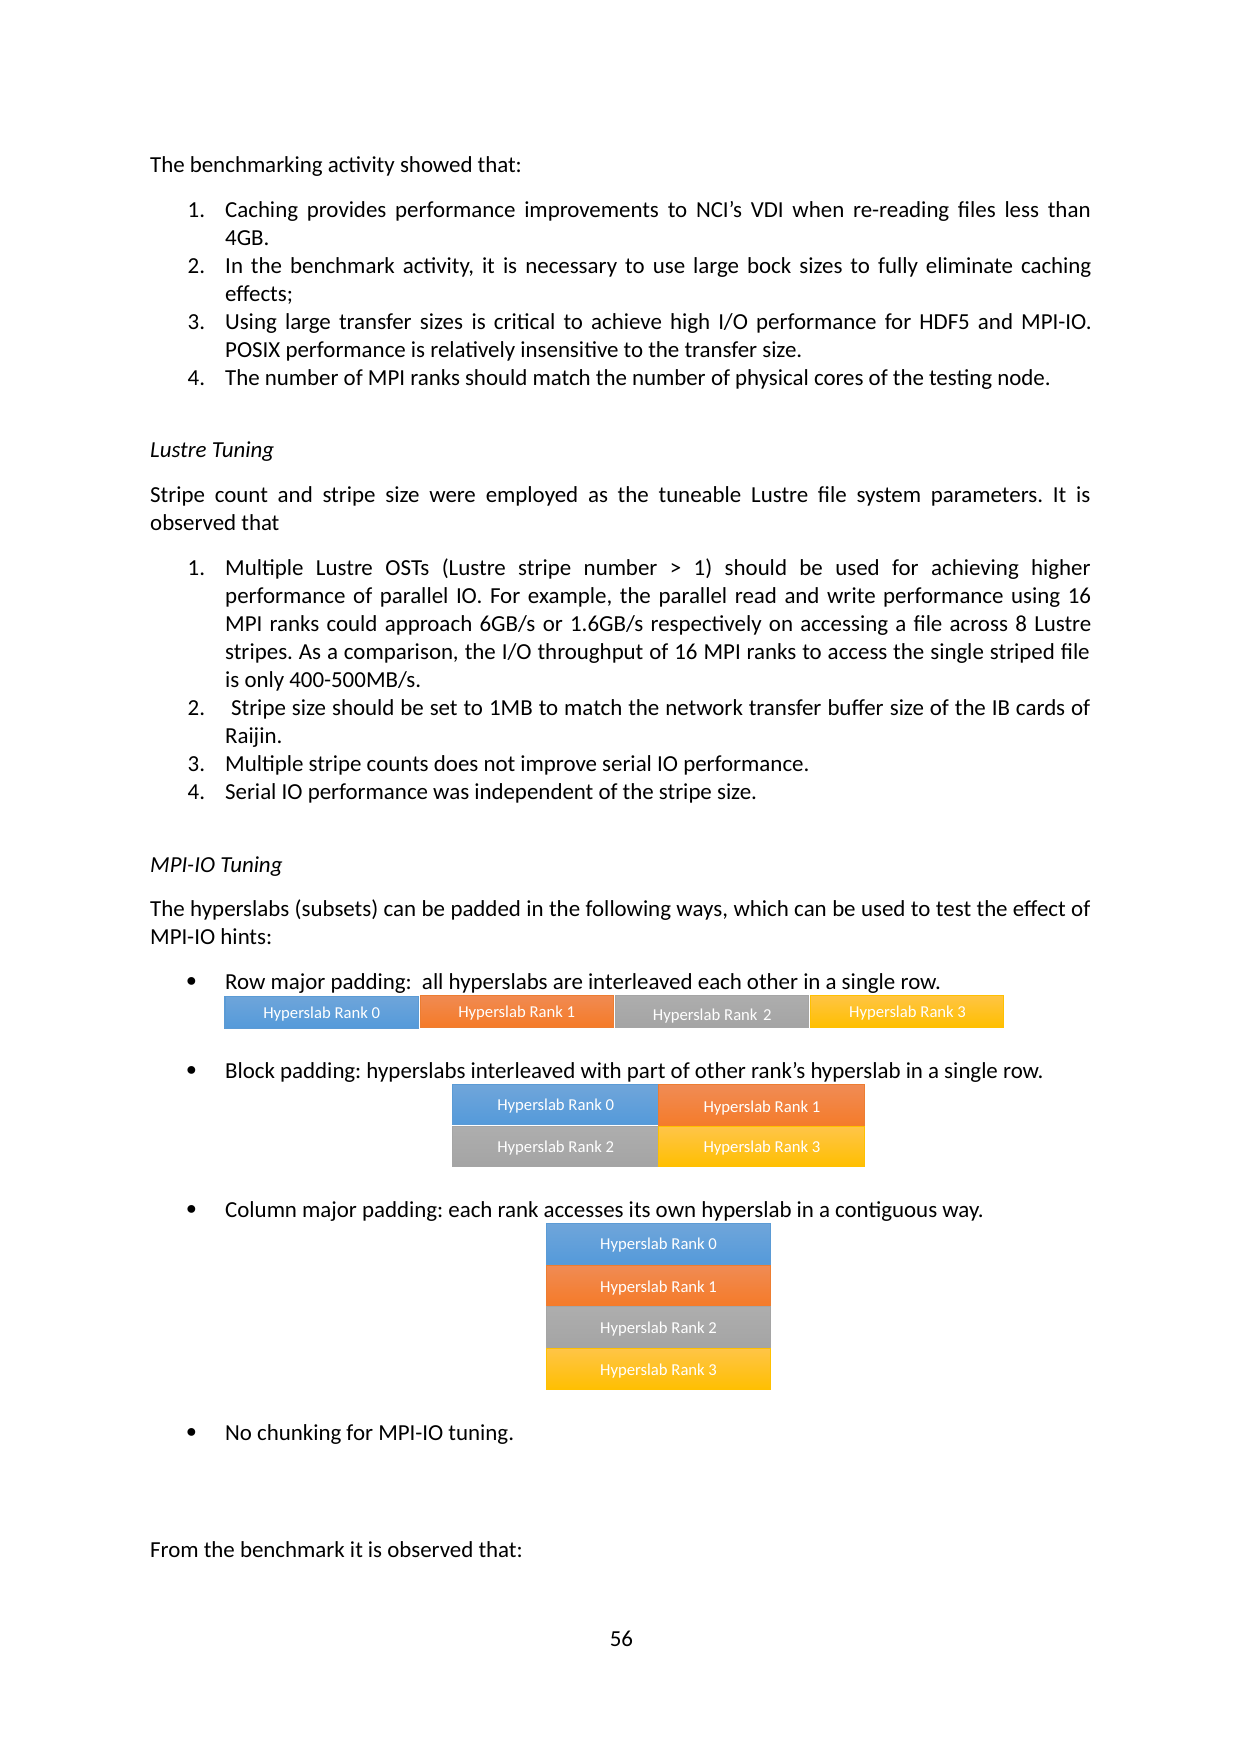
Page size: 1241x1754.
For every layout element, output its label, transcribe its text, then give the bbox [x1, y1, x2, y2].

text From the benchmark it is observed that: [150, 1535, 1092, 1563]
list Using large transfer sizes is critical to achieve high I/O performance for HDF5 and MPI-IO. POSIX performance is relatively insensitive to the transfer size. [187, 307, 1092, 363]
text Stripe count and stripe size were employed as the tuneable Lustre file system parameters. It is observed that [150, 480, 1092, 536]
list No chunking for MPI-IO tuning. [187, 1418, 1092, 1446]
list The number of MPI ranks should match the number of physical cores of the testing node. [187, 363, 1092, 391]
text MPI-IO Tuning [150, 850, 1092, 878]
list Block padding: hyperslabs interleaved with part of other rank’s hyperslab in a single row. [187, 1057, 1092, 1084]
list Column major padding: each rank accesses its own hyperslab in a contiguous way. [187, 1195, 1092, 1223]
list Multiple Lustre OSTs (Lustre stripe number > 1) should be used for achieving higher performance of parallel IO. For example, the parallel read and write performance using 16 MPI ranks could approach 6GB/s or 1.6GB/s respectively on accessing a file across 8 Lustre stripes. As a comparison, the I/O throughput of 16 MPI ranks to access the single striped file is only 400-500MB/s. [187, 553, 1092, 693]
list Row major padding: all hyperslabs are interleaved each other in a single row. [187, 967, 1092, 995]
list Stripe size should be set to 1MB to match the network transfer buffer size of the IB cards of Raijin. [187, 693, 1092, 749]
list Serial IO performance was independent of the stripe size. [187, 777, 1092, 805]
list Caching provides performance improvements to NCI’s VDI when re-reading files less than 4GB. [187, 195, 1092, 251]
text The benchmarking activity showed that: [150, 150, 1092, 178]
list Multiple stripe counts does not improve serial IO performance. [187, 749, 1092, 777]
text Lustre Tuning [150, 436, 1092, 463]
list In the benchmark activity, it is necessary to use large bock sizes to fully eliminate caching effects; [187, 251, 1092, 307]
text The hyperslabs (subsets) can be padded in the following ways, which can be used to test the effect of MPI-IO hints: [150, 894, 1092, 951]
